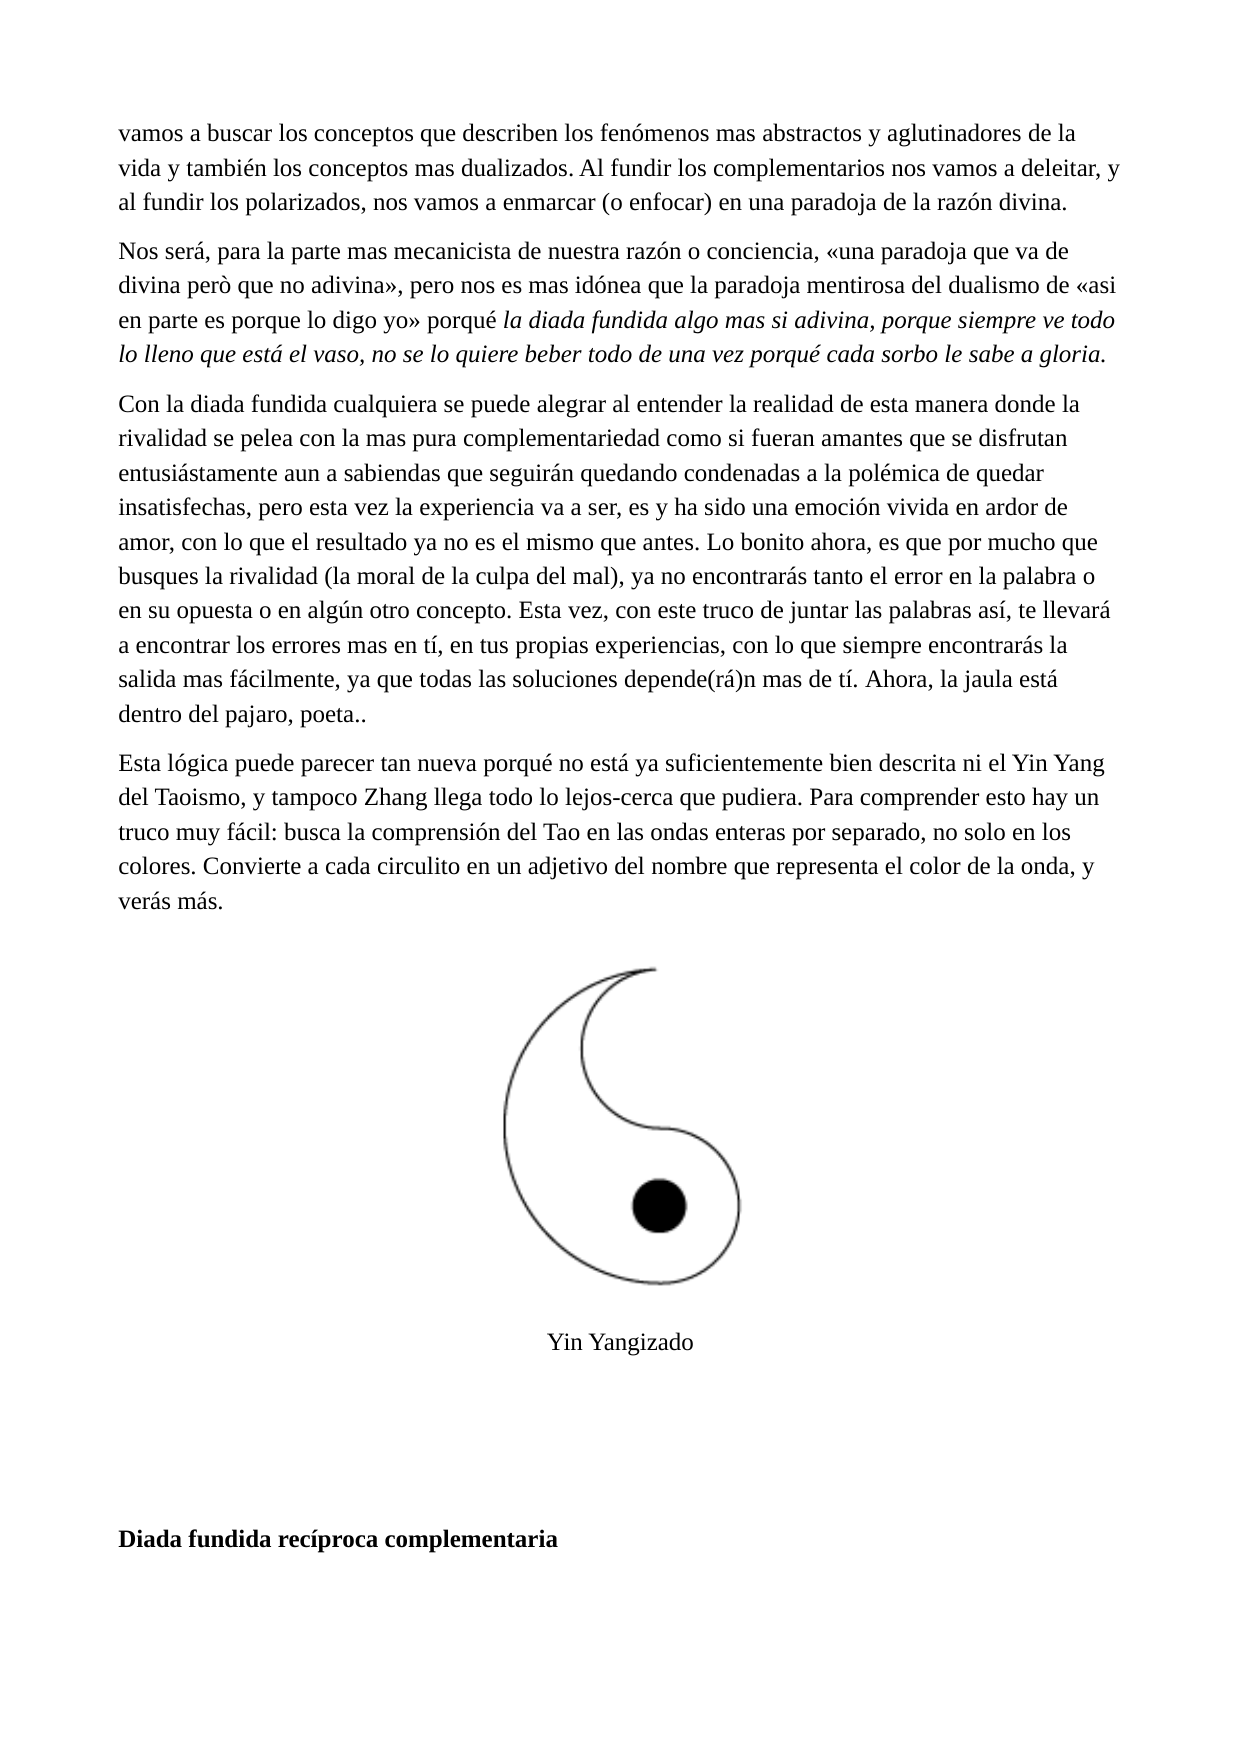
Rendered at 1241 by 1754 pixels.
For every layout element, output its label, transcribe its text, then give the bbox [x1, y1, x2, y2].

text Nos será, para la parte mas mecanicista de nuestra razón o conciencia, «una paradoja que va de divina però que no adivina», pero nos es mas idónea que la paradoja mentirosa del dualismo de «asi en parte es porque lo digo yo» porqué la diada fundida algo mas si adivina, porque siempre ve todo lo lleno que está el vaso, no se lo quiere beber todo de una vez porqué cada sorbo le sabe a gloria. [118, 236, 1122, 368]
text Diada fundida recíproca complementaria [118, 1524, 1122, 1552]
text Esta lógica puede parecer tan nueva porqué no está ya suficientemente bien descrita ni el Yin Yang del Taoismo, y tampoco Zhang llega todo lo lejos-cerca que pudiera. Para comprender esto hay un truco muy fácil: busca la comprensión del Tao en las ondas enteras por separado, no solo en los colores. Convierte a cada circulito en un adjetivo del nombre que representa el color de la onda, y verás más. [118, 748, 1122, 915]
text Con la diada fundida cualquiera se puede alegrar al entender la realidad de esta manera donde la rivalidad se pelea con la mas pura complementariedad como si fueran amantes que se disfrutan entusiástamente aun a sabiendas que seguirán quedando condenadas a la polémica de quedar insatisfechas, pero esta vez la experiencia va a ser, es y ha sido una emoción vivida en ardor de amor, con lo que el resultado ya no es el mismo que antes. Lo bonito ahora, es que por mucho que busques la rivalidad (la moral de la culpa del mal), ya no encontrarás tanto el error en la palabra o en su opuesta o en algún otro concepto. Esta vez, con este truco de juntar las palabras así, te llevará a encontrar los errores mas en tí, en tus propias experiencias, con lo que siempre encontrarás la salida mas fácilmente, ya que todas las soluciones depende(rá)n mas de tí. Ahora, la jaula está dentro del pajaro, poeta.. [118, 389, 1122, 728]
text Yin Yangizado [118, 1327, 1122, 1356]
text vamos a buscar los conceptos que describen los fenómenos mas abstractos y aglutinadores de la vida y también los conceptos mas dualizados. Al fundir los complementarios nos vamos a deleitar, y al fundir los polarizados, nos vamos a enmarcar (o enfocar) en una paradoja de la razón divina. [118, 118, 1122, 216]
picture [429, 935, 811, 1317]
